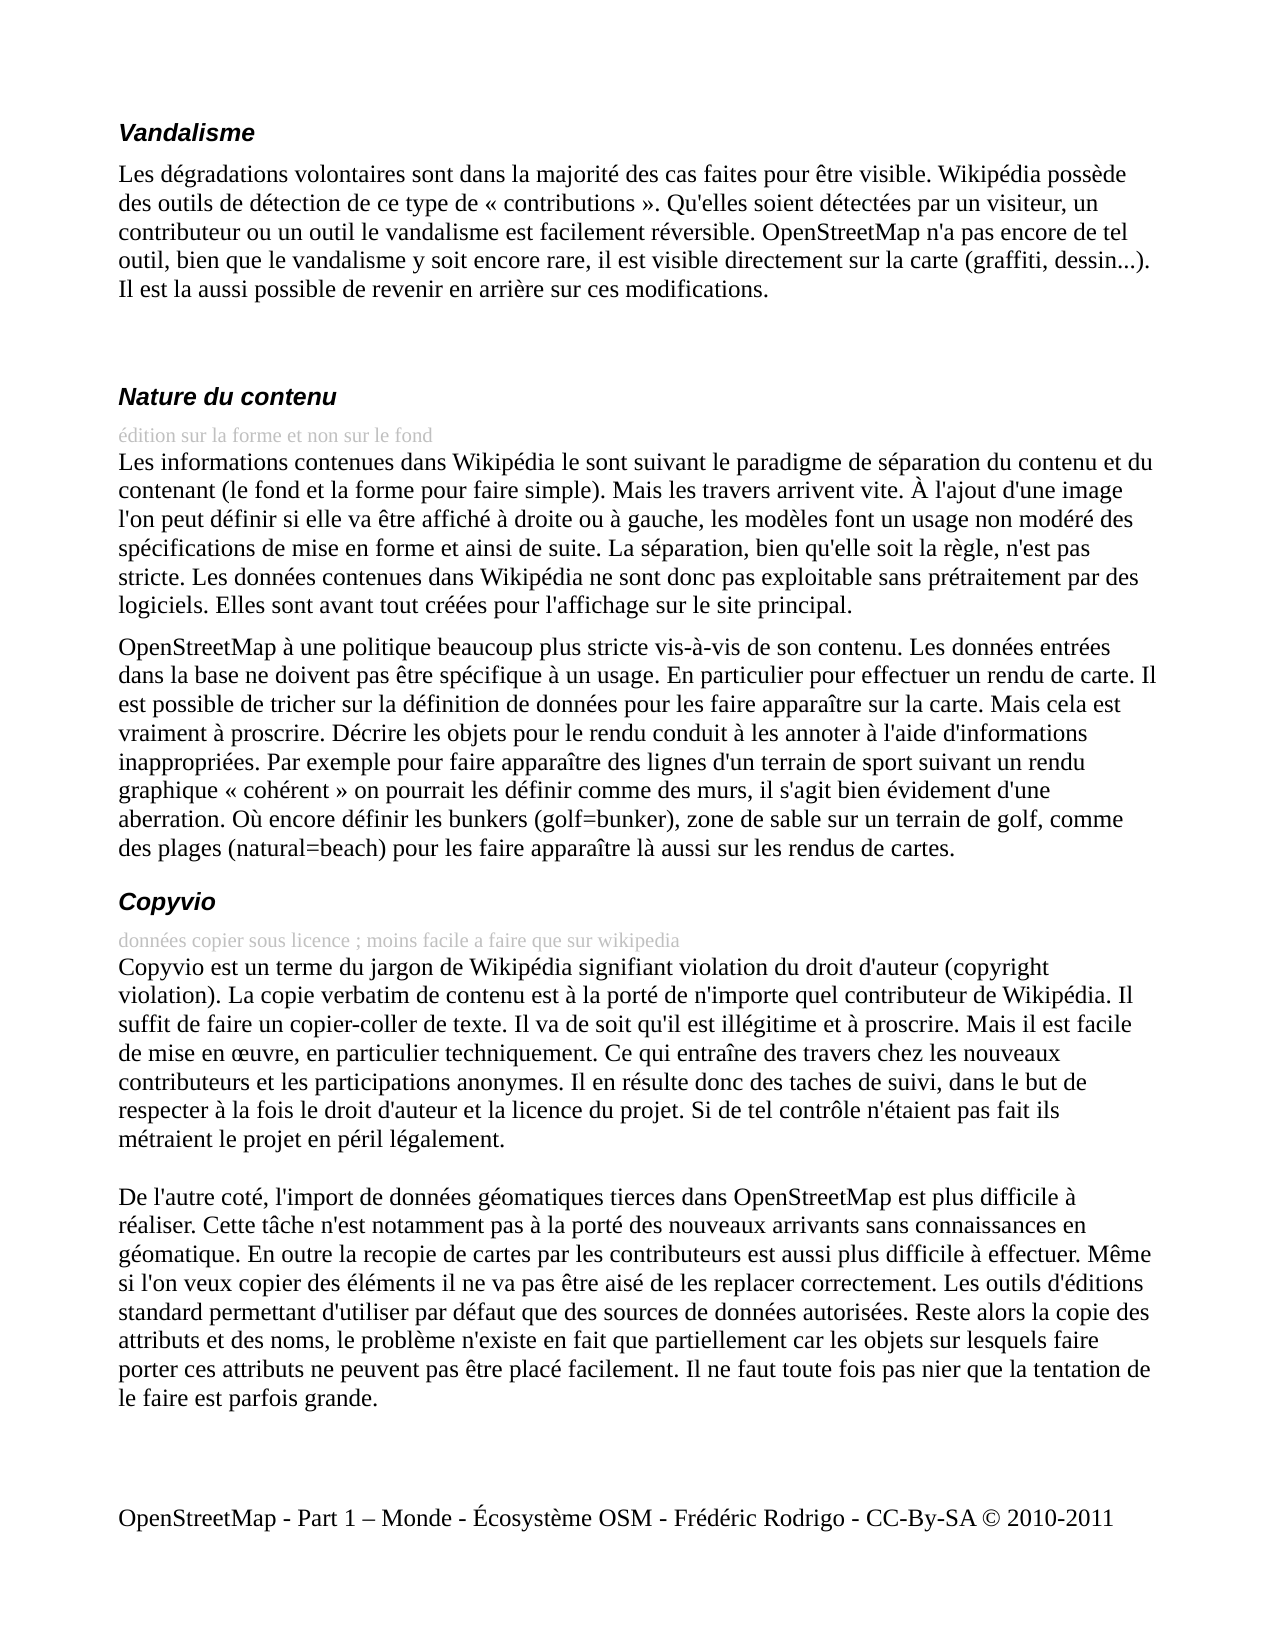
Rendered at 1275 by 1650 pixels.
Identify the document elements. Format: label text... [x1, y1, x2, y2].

subtitle Vandalisme [118, 118, 1157, 147]
subtitle Nature du contenu [118, 382, 1157, 410]
text édition sur la forme et non sur le fond [118, 423, 1157, 447]
text Les informations contenues dans Wikipédia le sont suivant le paradigme de séparation du contenu et du contenant (le fond et la forme pour faire simple). Mais les travers arrivent vite. À l'ajout d'une image l'on peut définir si elle va être affiché à droite ou à gauche, les modèles font un usage non modéré des spécifications de mise en forme et ainsi de suite. La séparation, bien qu'elle soit la règle, n'est pas stricte. Les données contenues dans Wikipédia ne sont donc pas exploitable sans prétraitement par des logiciels. Elles sont avant tout créées pour l'affichage sur le site principal. [118, 447, 1157, 619]
text Copyvio est un terme du jargon de Wikipédia signifiant violation du droit d'auteur (copyright violation). La copie verbatim de contenu est à la porté de n'importe quel contributeur de Wikipédia. Il suffit de faire un copier-coller de texte. Il va de soit qu'il est illégitime et à proscrire. Mais il est facile de mise en œuvre, en particulier techniquement. Ce qui entraîne des travers chez les nouveaux contributeurs et les participations anonymes. Il en résulte donc des taches de suivi, dans le but de respecter à la fois le droit d'auteur et la licence du projet. Si de tel contrôle n'étaient pas fait ils métraient le projet en péril légalement. [118, 952, 1157, 1153]
subtitle Copyvio [118, 887, 1157, 915]
text OpenStreetMap à une politique beaucoup plus stricte vis-à-vis de son contenu. Les données entrées dans la base ne doivent pas être spécifique à un usage. En particulier pour effectuer un rendu de carte. Il est possible de tricher sur la définition de données pour les faire apparaître sur la carte. Mais cela est vraiment à proscrire. Décrire les objets pour le rendu conduit à les annoter à l'aide d'informations inappropriées. Par exemple pour faire apparaître des lignes d'un terrain de sport suivant un rendu graphique « cohérent » on pourrait les définir comme des murs, il s'agit bien évidement d'une aberration. Où encore définir les bunkers (golf=bunker), zone de sable sur un terrain de golf, comme des plages (natural=beach) pour les faire apparaître là aussi sur les rendus de cartes. [118, 632, 1157, 862]
text Les dégradations volontaires sont dans la majorité des cas faites pour être visible. Wikipédia possède des outils de détection de ce type de « contributions ». Qu'elles soient détectées par un visiteur, un contributeur ou un outil le vandalisme est facilement réversible. OpenStreetMap n'a pas encore de tel outil, bien que le vandalisme y soit encore rare, il est visible directement sur la carte (graffiti, dessin...). Il est la aussi possible de revenir en arrière sur ces modifications. [118, 159, 1157, 303]
text De l'autre coté, l'import de données géomatiques tierces dans OpenStreetMap est plus difficile à réaliser. Cette tâche n'est notamment pas à la porté des nouveaux arrivants sans connaissances en géomatique. En outre la recopie de cartes par les contributeurs est aussi plus difficile à effectuer. Même si l'on veux copier des éléments il ne va pas être aisé de les replacer correctement. Les outils d'éditions standard permettant d'utiliser par défaut que des sources de données autorisées. Reste alors la copie des attributs et des noms, le problème n'existe en fait que partiellement car les objets sur lesquels faire porter ces attributs ne peuvent pas être placé facilement. Il ne faut toute fois pas nier que la tentation de le faire est parfois grande. [118, 1182, 1157, 1412]
text données copier sous licence ; moins facile a faire que sur wikipedia [118, 928, 1157, 952]
